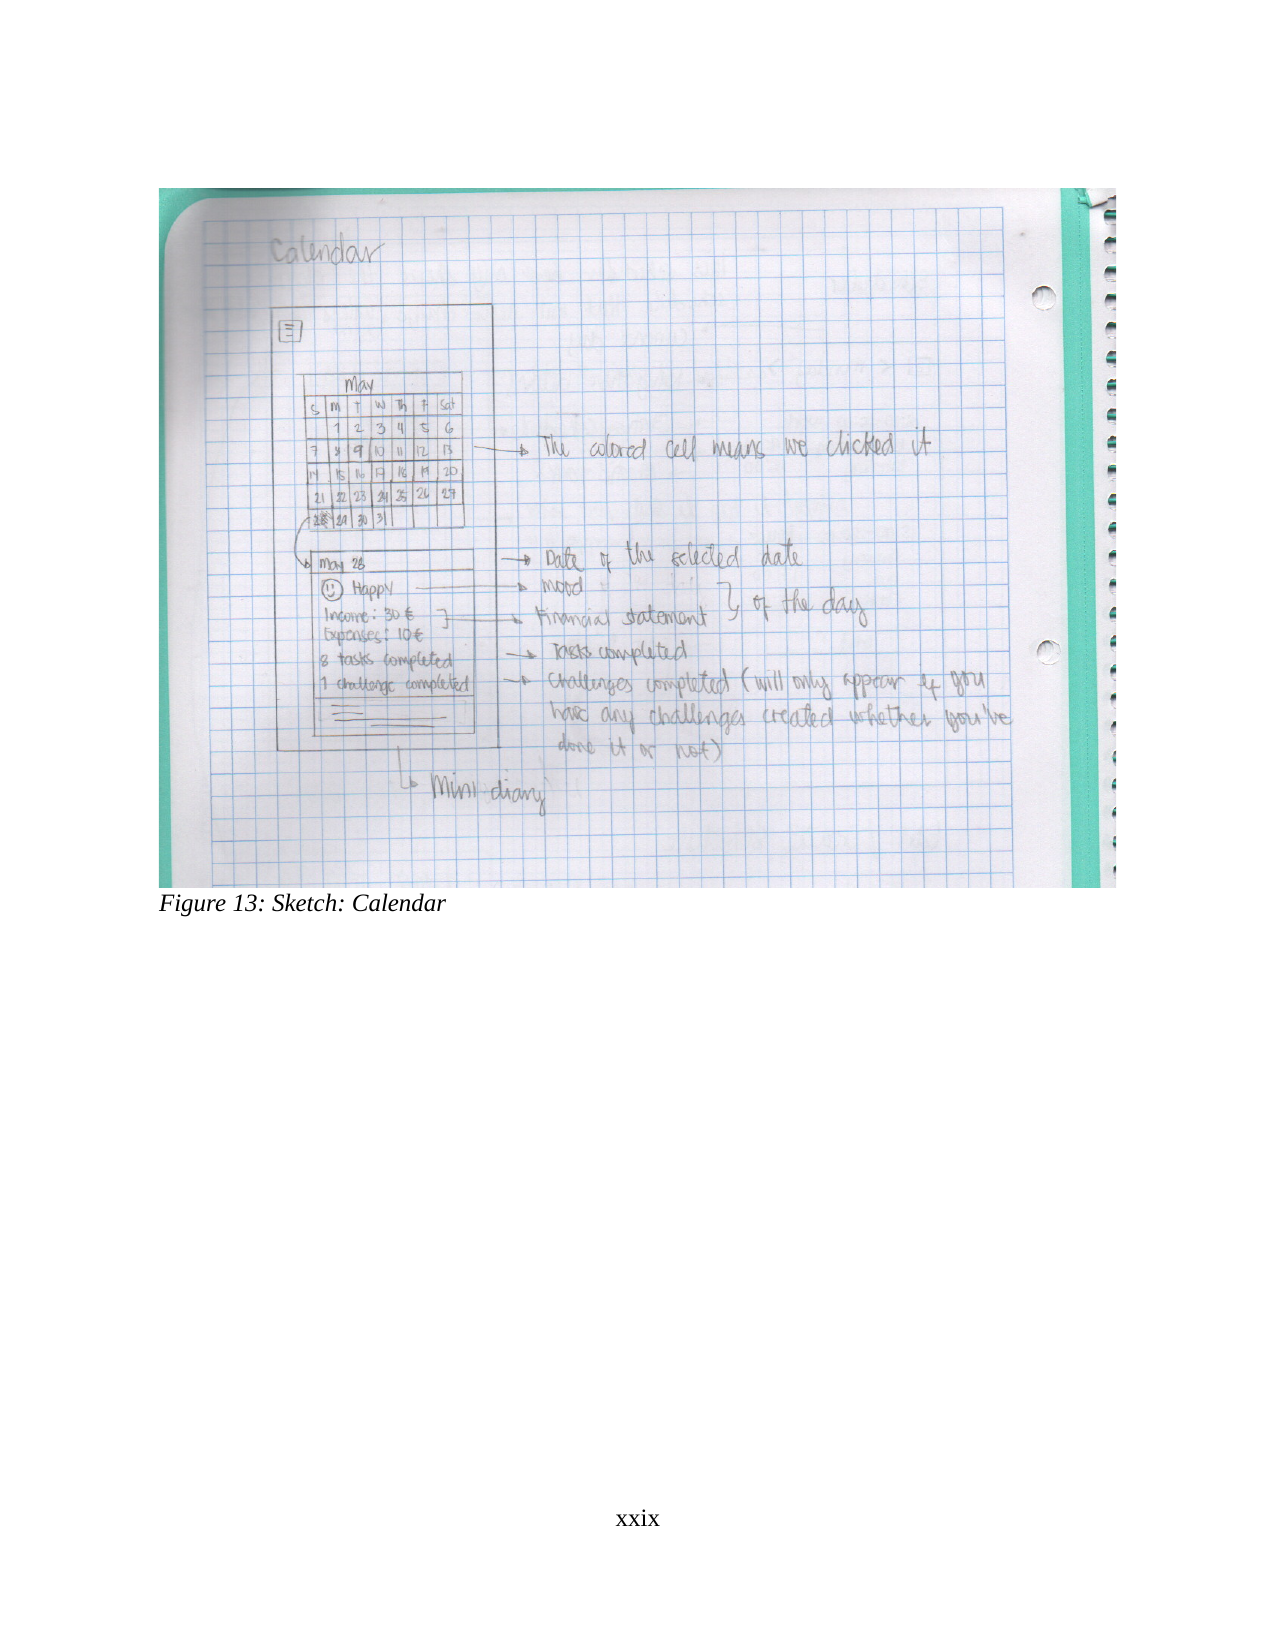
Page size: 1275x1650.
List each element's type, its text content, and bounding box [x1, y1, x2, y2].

picture [158, 188, 1117, 888]
text Figure 13: Sketch: Calendar [159, 888, 1116, 916]
